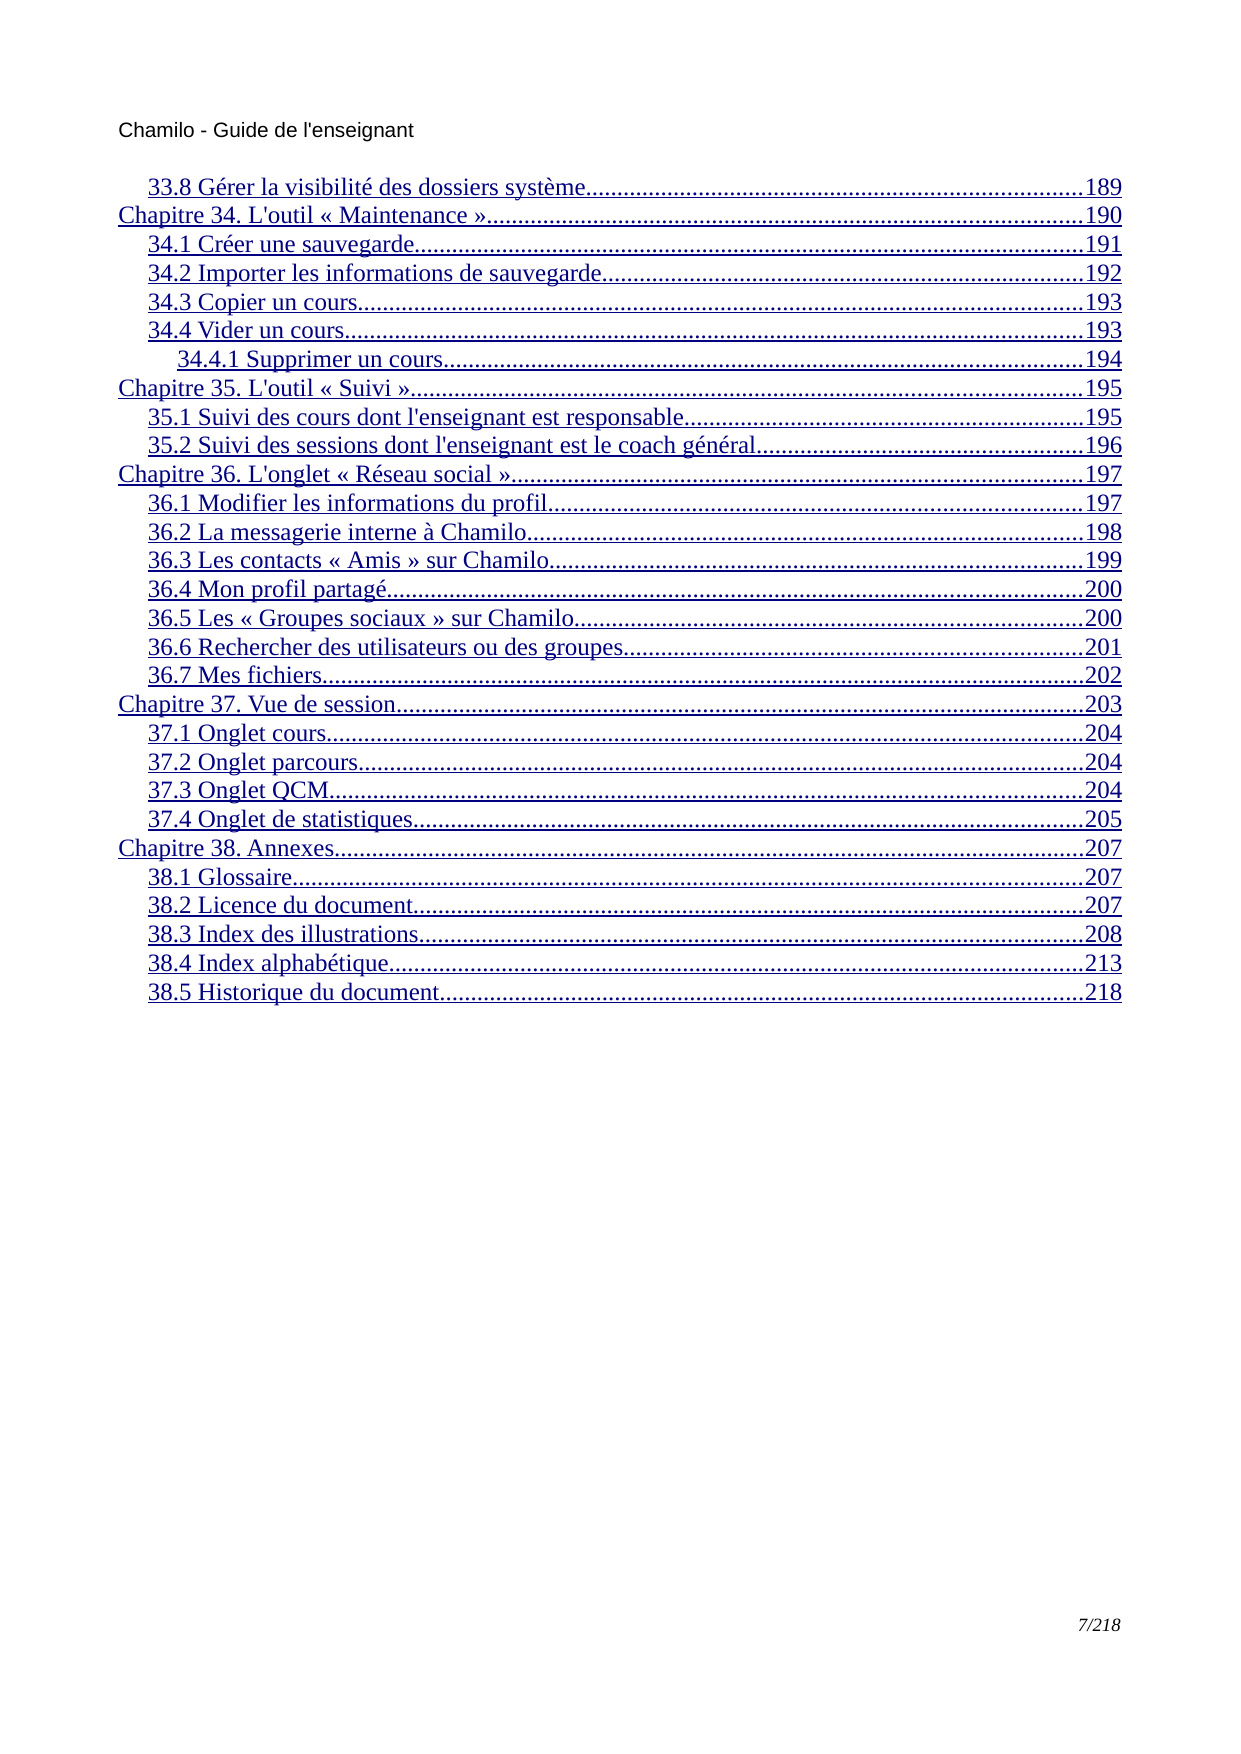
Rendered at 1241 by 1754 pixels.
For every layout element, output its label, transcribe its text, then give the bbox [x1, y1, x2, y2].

text 38.4 Index alphabétique 213 [148, 948, 1122, 973]
text 36.2 La messagerie interne à Chamilo 198 [148, 517, 1122, 542]
text 37.2 Onglet parcours 204 [148, 747, 1122, 772]
text 36.1 Modifier les informations du profil 197 [148, 488, 1122, 513]
text Chapitre 36. L'onglet « Réseau social » 197 [118, 459, 1122, 484]
text 37.3 Onglet QCM 204 [148, 775, 1122, 800]
text 36.6 Rechercher des utilisateurs ou des groupes 201 [148, 632, 1122, 657]
text Chapitre 38. Annexes 207 [118, 833, 1122, 858]
text 35.2 Suivi des sessions dont l'enseignant est le coach général 196 [148, 430, 1122, 455]
text 38.5 Historique du document 218 [148, 977, 1122, 1002]
text 34.1 Créer une sauvegarde 191 [148, 229, 1122, 254]
text Chapitre 37. Vue de session 203 [118, 689, 1122, 714]
text 34.4.1 Supprimer un cours 194 [177, 344, 1122, 369]
text Chapitre 34. L'outil « Maintenance » 190 [118, 200, 1122, 225]
text 36.7 Mes fichiers 202 [148, 660, 1122, 685]
text 37.4 Onglet de statistiques 205 [148, 804, 1122, 829]
text 33.8 Gérer la visibilité des dossiers système 189 [148, 172, 1122, 197]
text 34.2 Importer les informations de sauvegarde 192 [148, 258, 1122, 283]
text 36.3 Les contacts « Amis » sur Chamilo 199 [148, 545, 1122, 570]
text 36.4 Mon profil partagé 200 [148, 574, 1122, 599]
text 34.4 Vider un cours 193 [148, 315, 1122, 340]
text 36.5 Les « Groupes sociaux » sur Chamilo 200 [148, 603, 1122, 628]
text 34.3 Copier un cours 193 [148, 287, 1122, 312]
text 37.1 Onglet cours 204 [148, 718, 1122, 743]
text 38.3 Index des illustrations 208 [148, 919, 1122, 944]
text 38.2 Licence du document 207 [148, 890, 1122, 915]
text Chapitre 35. L'outil « Suivi » 195 [118, 373, 1122, 398]
text 38.1 Glossaire 207 [148, 862, 1122, 887]
text 35.1 Suivi des cours dont l'enseignant est responsable 195 [148, 402, 1122, 427]
